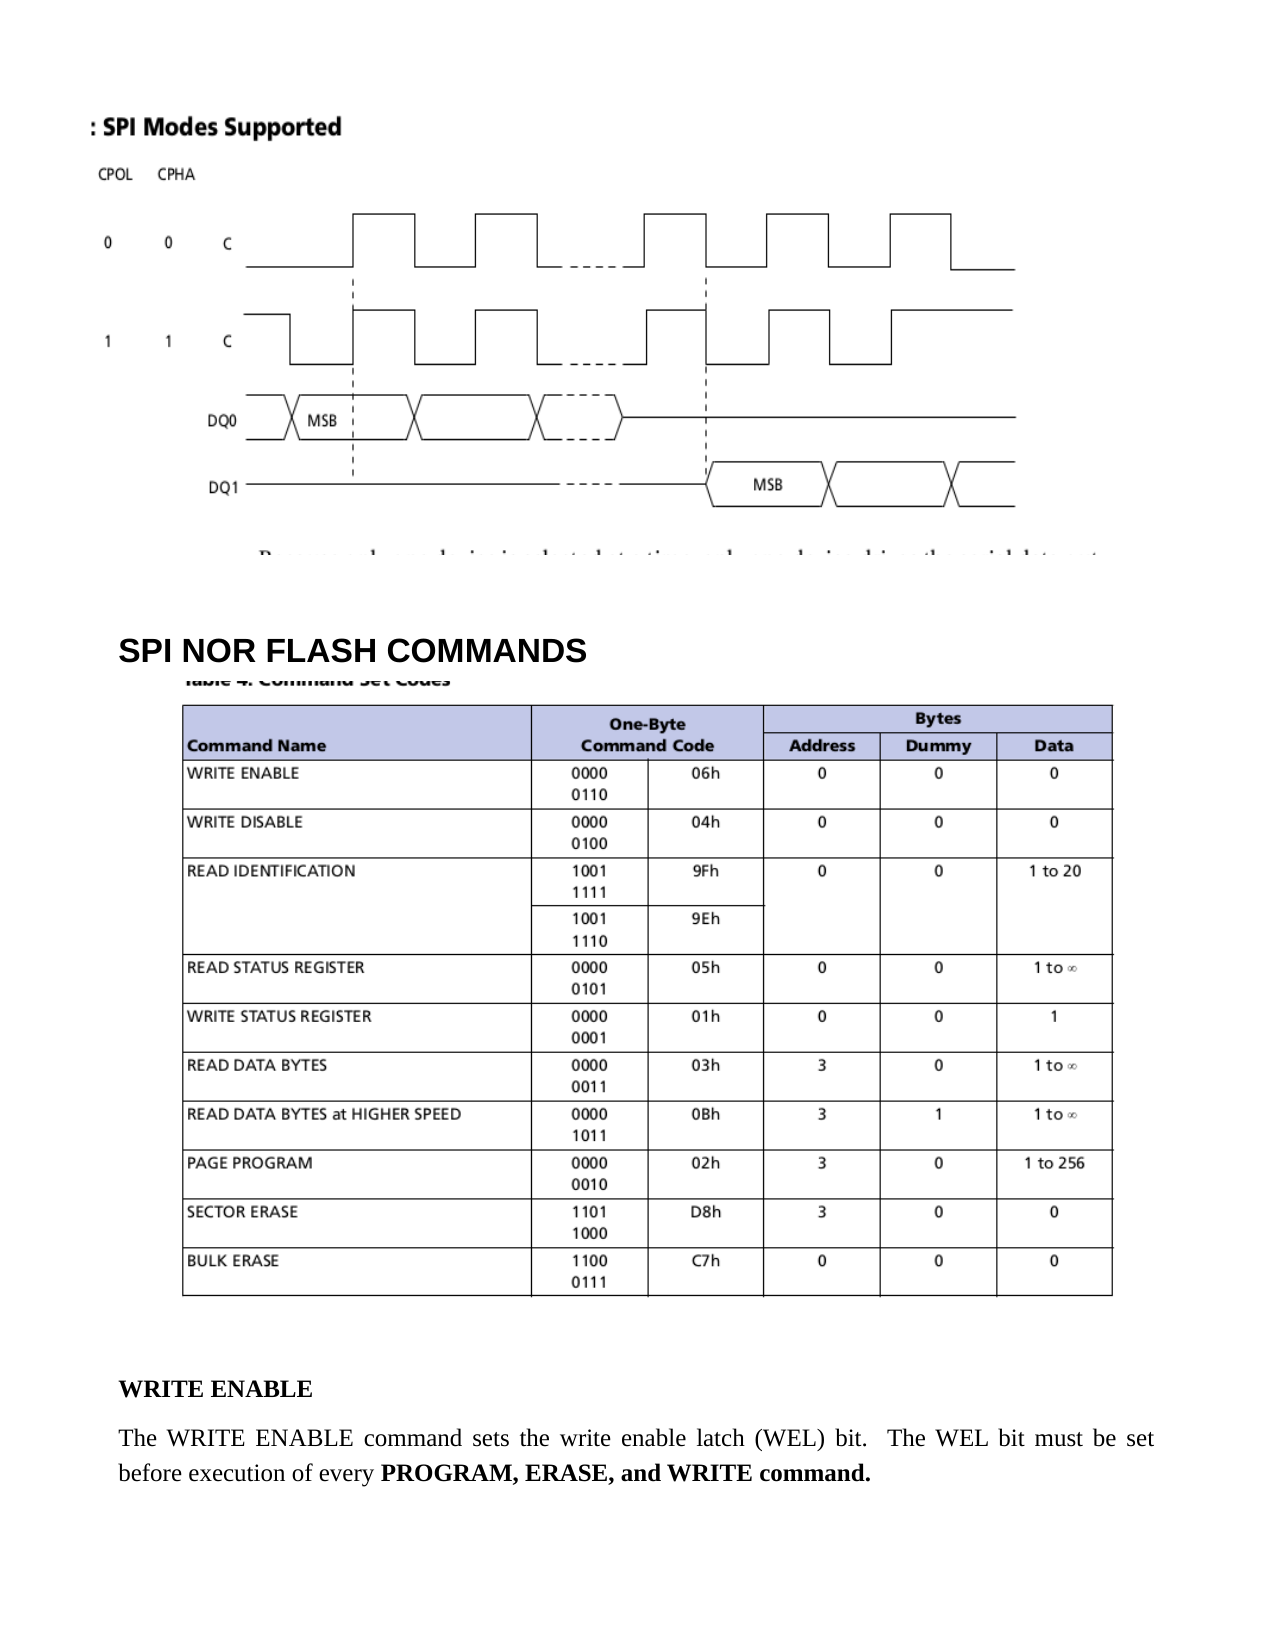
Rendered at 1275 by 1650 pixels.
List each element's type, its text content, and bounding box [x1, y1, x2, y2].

picture [91, 106, 1175, 555]
picture [118, 681, 1157, 1320]
text The WRITE ENABLE command sets the write enable latch (WEL) bit. The WEL bit must be set before execution of every PROGRAM, ERASE, and WRITE command. [118, 1423, 1157, 1487]
subtitle SPI NOR FLASH COMMANDS [118, 631, 1157, 669]
text WRITE ENABLE [118, 1374, 1157, 1403]
